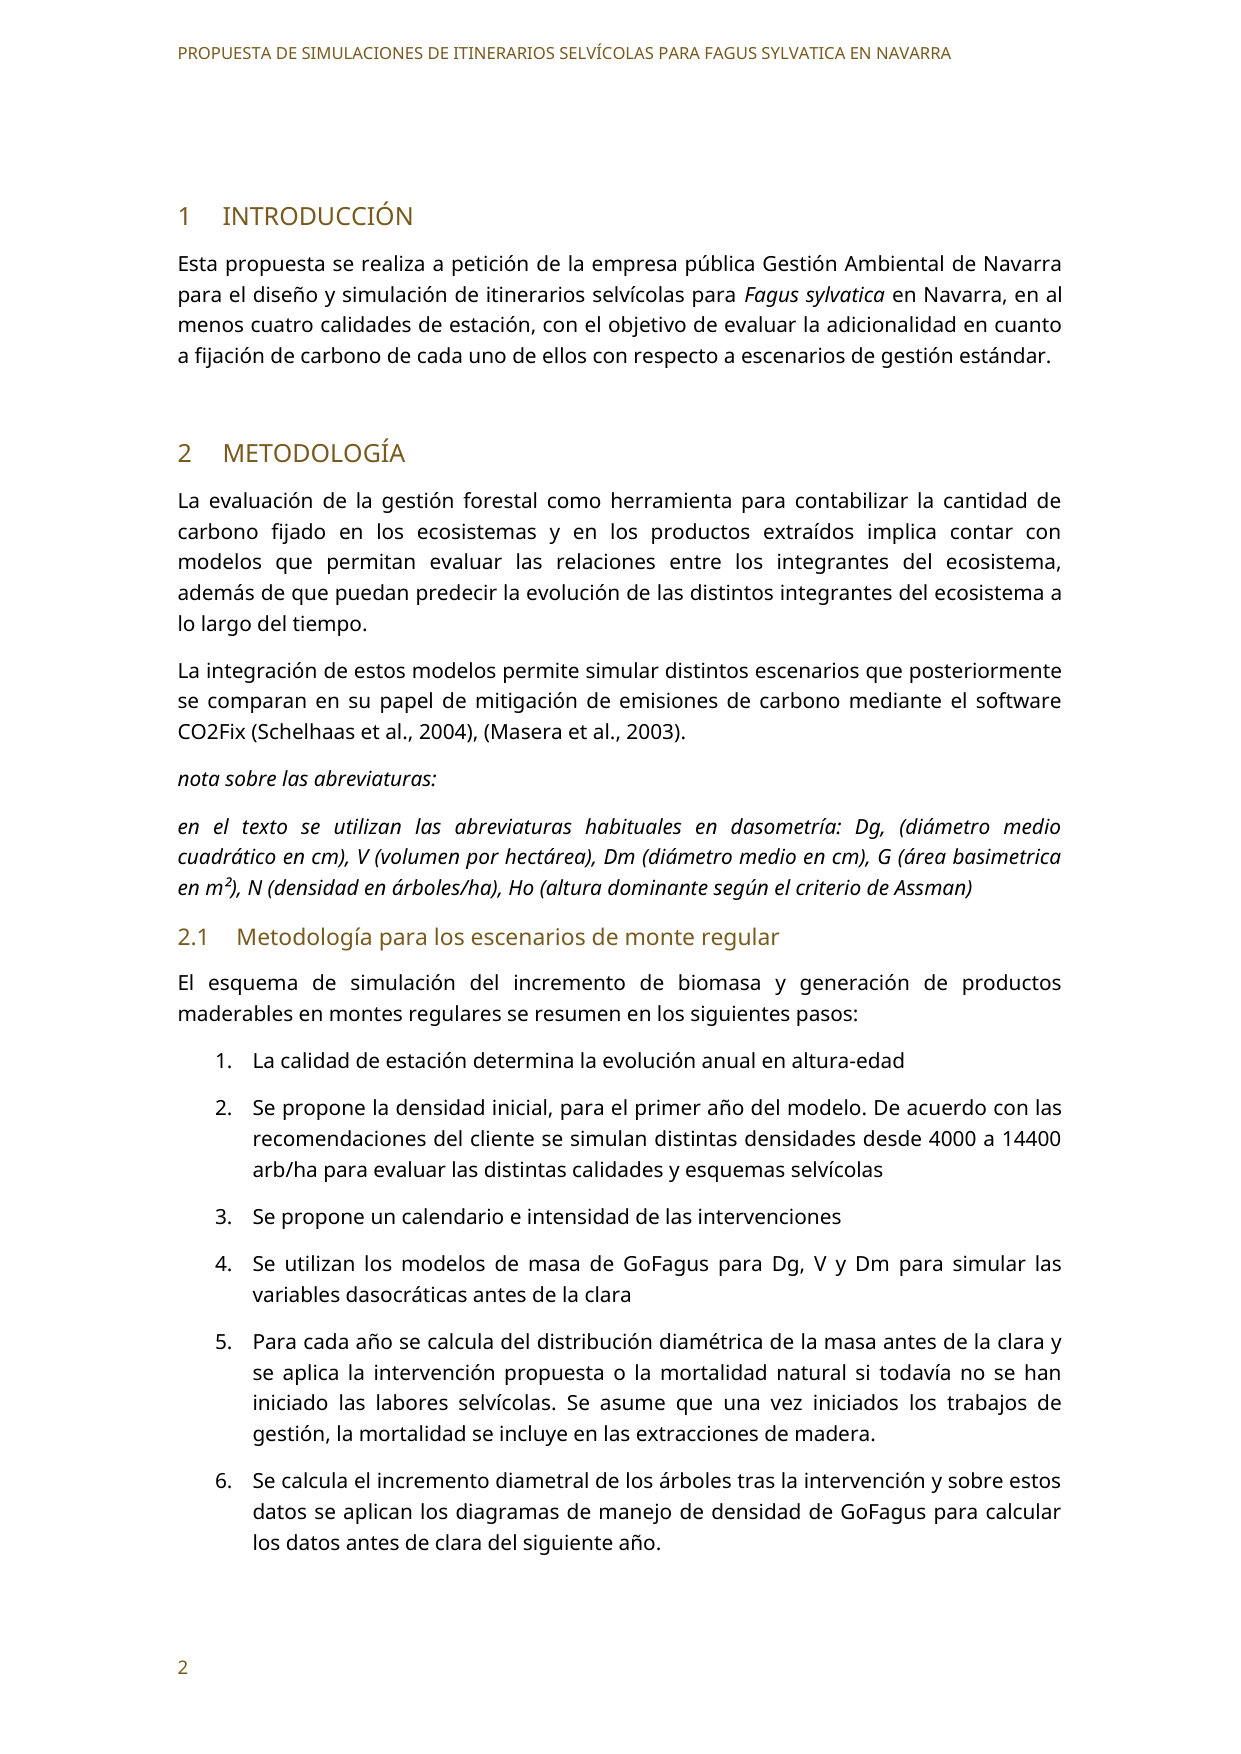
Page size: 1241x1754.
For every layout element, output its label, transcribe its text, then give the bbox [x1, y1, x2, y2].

list Se calcula el incremento diametral de los árboles tras la intervención y sobre estos datos se aplican los diagramas de manejo de densidad de GoFagus para calcular los datos antes de clara del siguiente año. [215, 1466, 1063, 1556]
list Se utilizan los modelos de masa de GoFagus para Dg, V y Dm para simular las variables dasocráticas antes de la clara [215, 1249, 1063, 1308]
list La calidad de estación determina la evolución anual en altura-edad [215, 1046, 1063, 1075]
list Se propone un calendario e intensidad de las intervenciones [215, 1202, 1063, 1231]
text en el texto se utilizan las abreviaturas habituales en dasometría: Dg, (diámetro medio cuadrático en cm), V (volumen por hectárea), Dm (diámetro medio en cm), G (área basimetrica en m²), N (densidad en árboles/ha), Ho (altura dominante según el criterio de Assman) [177, 812, 1063, 902]
text nota sobre las abreviaturas: [177, 764, 1063, 793]
subtitle METODOLOGÍA [177, 436, 1063, 469]
subtitle INTRODUCCIÓN [177, 198, 1063, 232]
list Se propone la densidad inicial, para el primer año del modelo. De acuerdo con las recomendaciones del cliente se simulan distintas densidades desde 4000 a 14400 arb/ha para evaluar las distintas calidades y esquemas selvícolas [215, 1093, 1063, 1183]
text La evaluación de la gestión forestal como herramienta para contabilizar la cantidad de carbono fijado en los ecosistemas y en los productos extraídos implica contar con modelos que permitan evaluar las relaciones entre los integrantes del ecosistema, además de que puedan predecir la evolución de las distintos integrantes del ecosistema a lo largo del tiempo. [177, 486, 1063, 637]
text Esta propuesta se realiza a petición de la empresa pública Gestión Ambiental de Navarra para el diseño y simulación de itinerarios selvícolas para Fagus sylvatica en Navarra, en al menos cuatro calidades de estación, con el objetivo de evaluar la adicionalidad en cuanto a fijación de carbono de cada uno de ellos con respecto a escenarios de gestión estándar. [177, 249, 1063, 369]
text El esquema de simulación del incremento de biomasa y generación de productos maderables en montes regulares se resumen en los siguientes pasos: [177, 968, 1063, 1027]
list Para cada año se calcula del distribución diamétrica de la masa antes de la clara y se aplica la intervención propuesta o la mortalidad natural si todavía no se han iniciado las labores selvícolas. Se asume que una vez iniciados los trabajos de gestión, la mortalidad se incluye en las extracciones de madera. [215, 1327, 1063, 1448]
subtitle Metodología para los escenarios de monte regular [177, 920, 1063, 952]
text La integración de estos modelos permite simular distintos escenarios que posteriormente se comparan en su papel de mitigación de emisiones de carbono mediante el software CO2Fix (Schelhaas et al., 2004), (Masera et al., 2003). [177, 656, 1063, 746]
